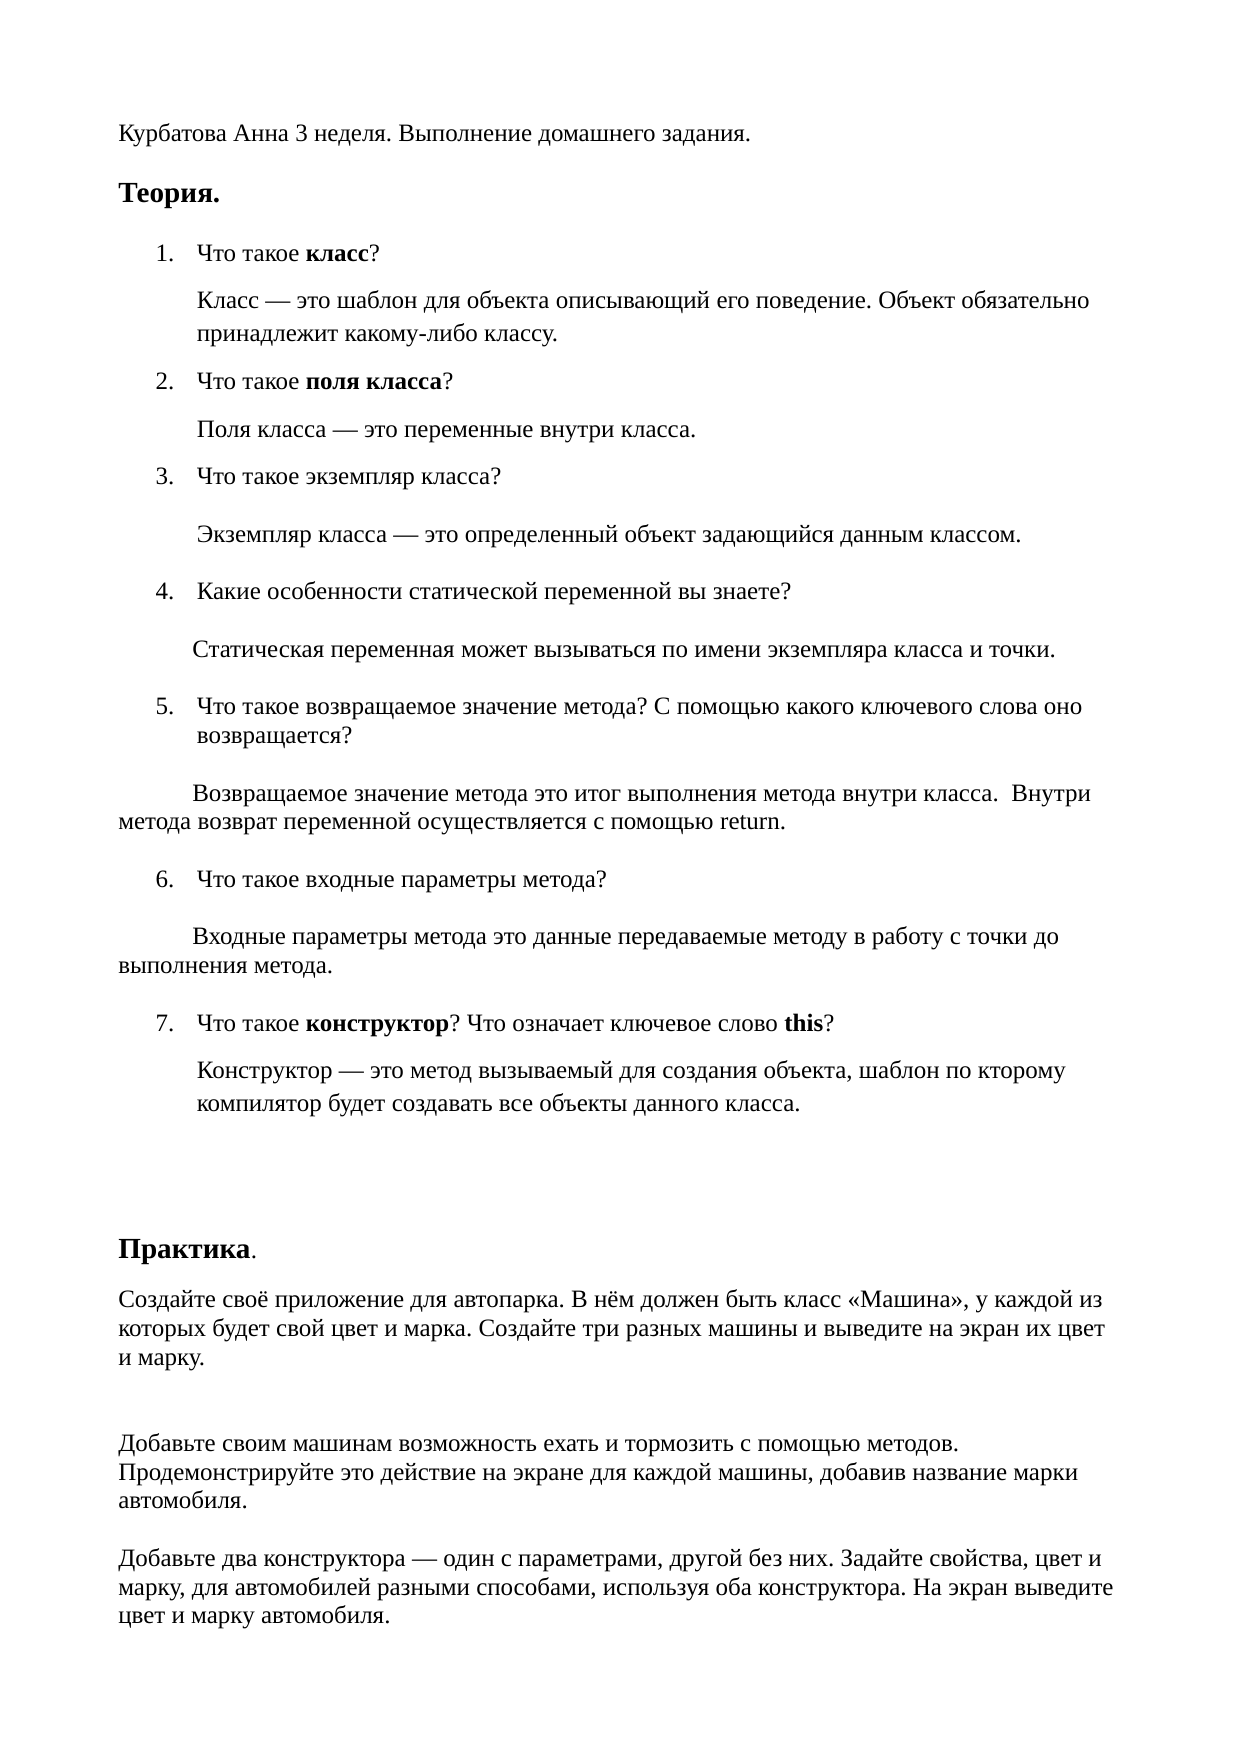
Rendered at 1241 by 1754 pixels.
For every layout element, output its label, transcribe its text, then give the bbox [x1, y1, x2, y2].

list Что такое класс? [155, 238, 1122, 267]
list Что такое экземпляр класса? [155, 461, 1122, 490]
list Поля класса — это переменные внутри класса. [155, 414, 1122, 442]
list Что такое входные параметры метода? [155, 864, 1122, 893]
text Возвращаемое значение метода это итог выполнения метода внутри класса. Внутри метода возврат переменной осуществляется с помощью return. [118, 778, 1122, 835]
text Добавьте два конструктора — один с параметрами, другой без них. Задайте свойства, цвет и марку, для автомобилей разными способами, используя оба конструктора. На экран выведите цвет и марку автомобиля. [118, 1543, 1122, 1629]
text Добавьте своим машинам возможность ехать и тормозить с помощью методов. Продемонстрируйте это действие на экране для каждой машины, добавив название марки автомобиля. [118, 1428, 1122, 1514]
text Статическая переменная может вызываться по имени экземпляра класса и точки. [118, 634, 1122, 663]
list Экземпляр класса — это определенный объект задающийся данным классом. [155, 519, 1122, 548]
list Что такое возвращаемое значение метода? С помощью какого ключевого слова оно возвращается? [155, 691, 1122, 749]
list Какие особенности статической переменной вы знаете? [155, 576, 1122, 605]
list Что такое конструктор? Что означает ключевое слово this? [155, 1008, 1122, 1036]
text Теория. [118, 176, 1122, 209]
text Курбатова Анна 3 неделя. Выполнение домашнего задания. [118, 118, 1122, 147]
list Класс — это шаблон для объекта описывающий его поведение. Объект обязательно принадлежит какому-либо классу. [155, 286, 1122, 347]
text Создайте своё приложение для автопарка. В нём должен быть класс «‎Машина», у каждой из которых будет свой цвет и марка. Создайте три разных машины и выведите на экран их цвет и марку. [118, 1284, 1122, 1370]
text Входные параметры метода это данные передаваемые методу в работу с точки до выполнения метода. [118, 921, 1122, 979]
text Практика. [118, 1231, 1122, 1264]
list Что такое поля класса? [155, 366, 1122, 395]
list Конструктор — это метод вызываемый для создания объекта, шаблон по кторому компилятор будет создавать все объекты данного класса. [155, 1055, 1122, 1117]
